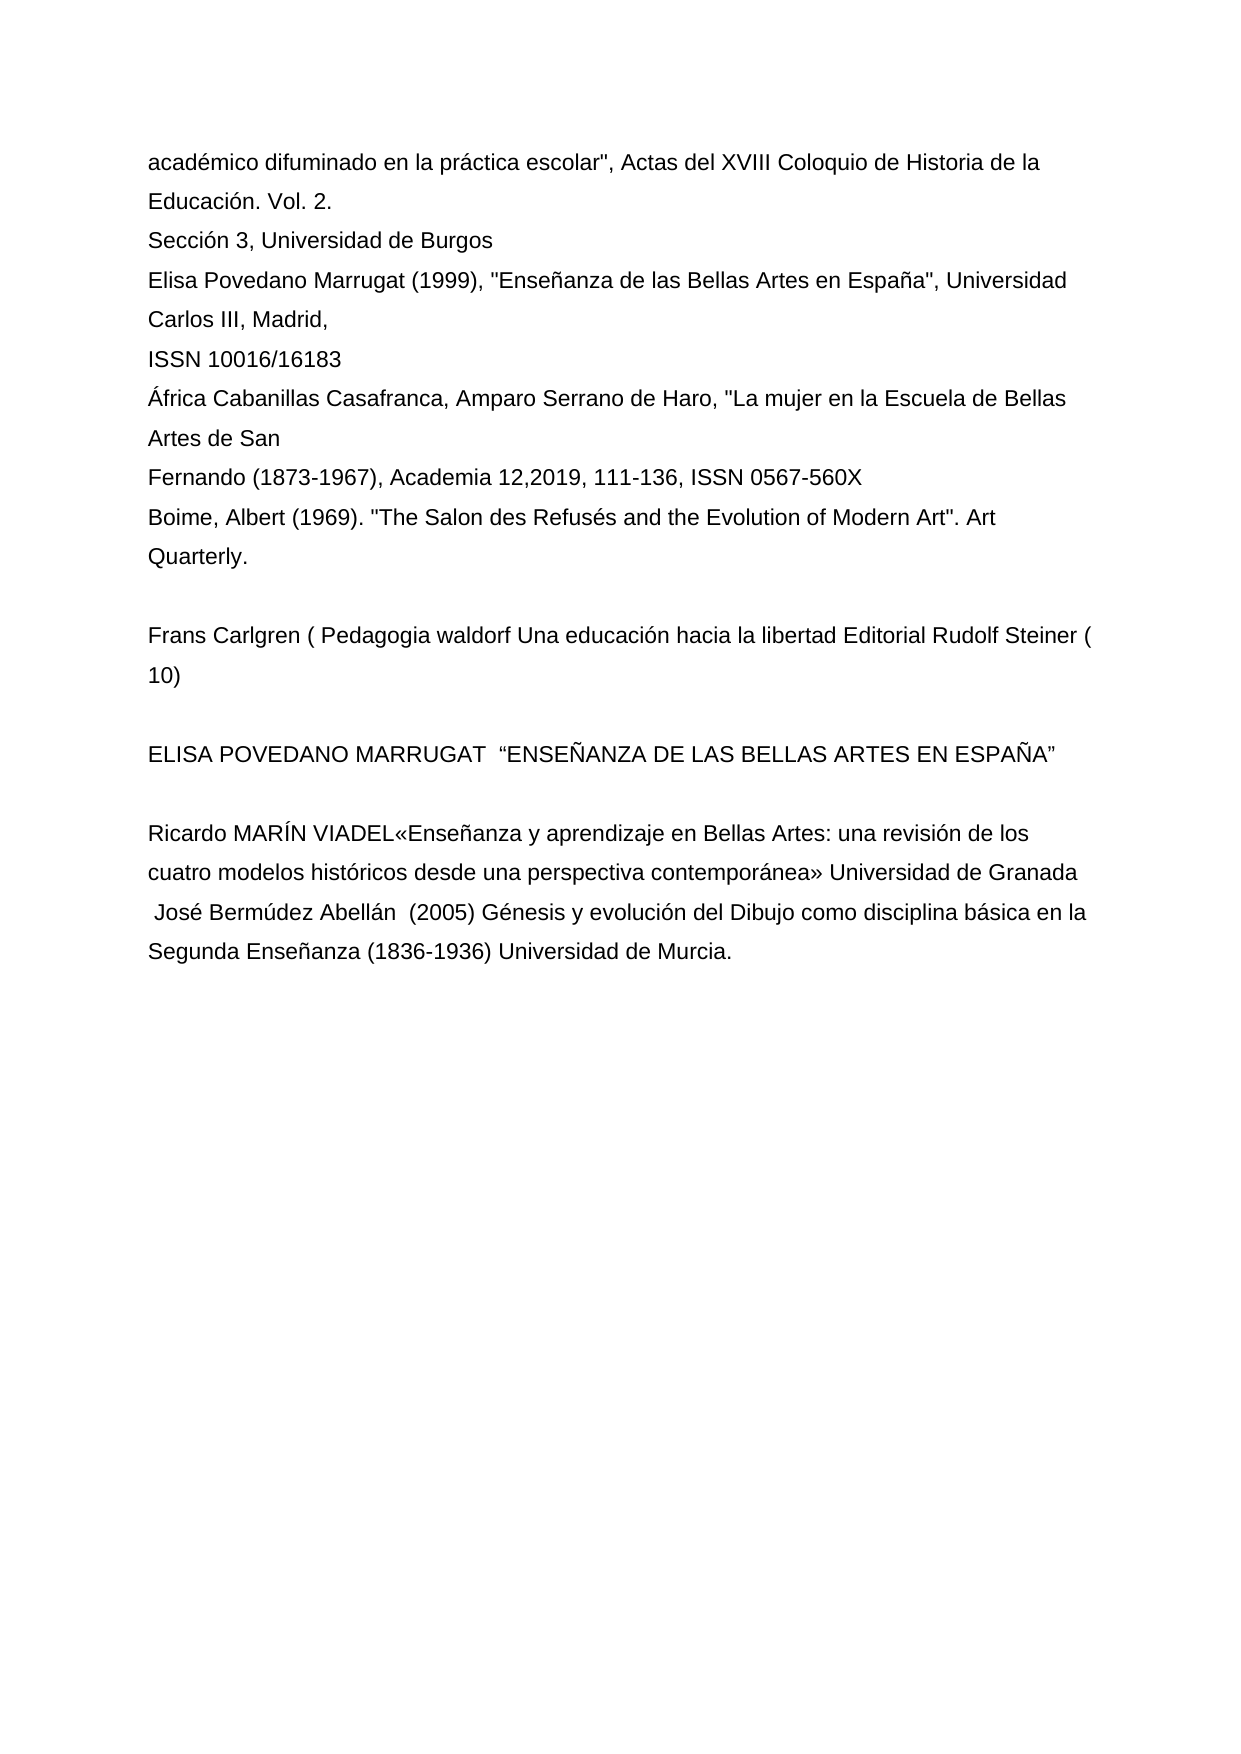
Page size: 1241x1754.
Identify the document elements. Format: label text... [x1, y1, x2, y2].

text Sección 3, Universidad de Burgos [148, 227, 1093, 254]
text Elisa Povedano Marrugat (1999), "Enseñanza de las Bellas Artes en España", Universidad Carlos III, Madrid, [148, 267, 1093, 333]
text Frans Carlgren ( Pedagogia waldorf Una educación hacia la libertad Editorial Rudolf Steiner ( 10) [148, 622, 1093, 688]
text académico difuminado en la práctica escolar", Actas del XVIII Coloquio de Historia de la Educación. Vol. 2. [148, 148, 1093, 214]
text José Bermúdez Abellán (2005) Génesis y evolución del Dibujo como disciplina básica en la Segunda Enseñanza (1836-1936) Universidad de Murcia. [148, 899, 1093, 964]
text Ricardo MARÍN VIADEL«Enseñanza y aprendizaje en Bellas Artes: una revisión de los cuatro modelos históricos desde una perspectiva contemporánea» Universidad de Granada [148, 820, 1093, 886]
text ISSN 10016/16183 [148, 346, 1093, 372]
text África Cabanillas Casafranca, Amparo Serrano de Haro, "La mujer en la Escuela de Bellas Artes de San [148, 385, 1093, 451]
text Fernando (1873-1967), Academia 12,2019, 111-136, ISSN 0567-560X [148, 464, 1093, 491]
text Boime, Albert (1969). "The Salon des Refusés and the Evolution of Modern Art". Art Quarterly. [148, 504, 1093, 570]
text ELISA POVEDANO MARRUGAT “ENSEÑANZA DE LAS BELLAS ARTES EN ESPAÑA” [148, 741, 1093, 767]
